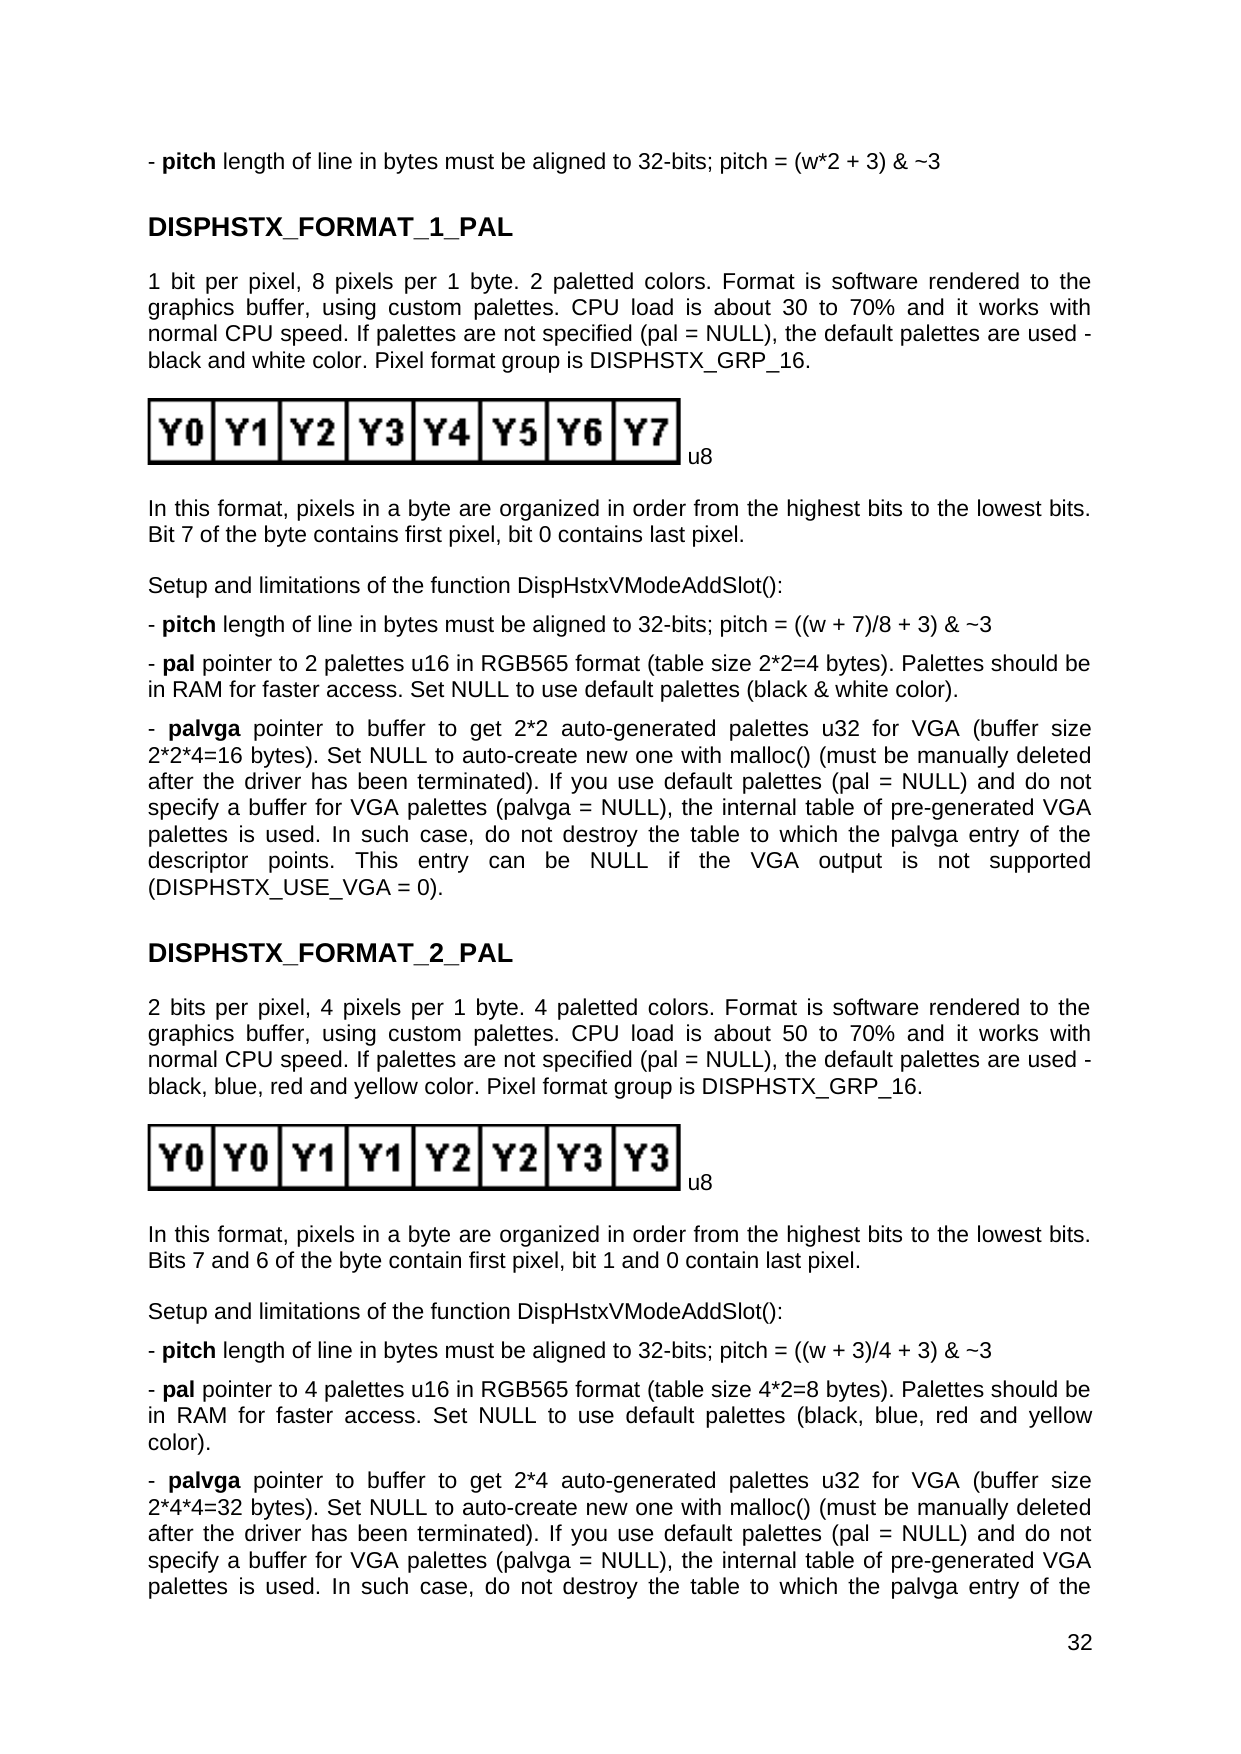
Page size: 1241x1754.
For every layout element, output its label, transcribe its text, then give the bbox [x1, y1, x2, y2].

text - pitch length of line in bytes must be aligned to 32-bits; pitch = ((w + 3)/4 + 3) & ~3 [148, 1337, 1093, 1363]
text - pal pointer to 4 palettes u16 in RGB565 format (table size 4*2=8 bytes). Palettes should be in RAM for faster access. Set NULL to use default palettes (black, blue, red and yellow color). [148, 1376, 1093, 1455]
subtitle DISPHSTX_FORMAT_2_PAL [148, 937, 1093, 968]
text u8 [148, 398, 1093, 470]
text - palvga pointer to buffer to get 2*4 auto-generated palettes u32 for VGA (buffer size 2*4*4=32 bytes). Set NULL to auto-create new one with malloc() (must be manually deleted after the driver has been terminated). If you use default palettes (pal = NULL) and do not specify a buffer for VGA palettes (palvga = NULL), the internal table of pre-generated VGA palettes is used. In such case, do not destroy the table to which the palvga entry of the [148, 1467, 1093, 1599]
text 1 bit per pixel, 8 pixels per 1 byte. 2 paletted colors. Format is software rendered to the graphics buffer, using custom palettes. CPU load is about 30 to 70% and it works with normal CPU speed. If palettes are not specified (pal = NULL), the default palettes are used - black and white color. Pixel format group is DISPHSTX_GRP_16. [148, 268, 1093, 373]
picture [147, 1124, 681, 1191]
text u8 [148, 1124, 1093, 1196]
subtitle DISPHSTX_FORMAT_1_PAL [148, 211, 1093, 243]
text Setup and limitations of the function DispHstxVModeAddSlot(): [148, 572, 1093, 599]
text - pal pointer to 2 palettes u16 in RGB565 format (table size 2*2=4 bytes). Palettes should be in RAM for faster access. Set NULL to use default palettes (black & white color). [148, 650, 1093, 703]
text - pitch length of line in bytes must be aligned to 32-bits; pitch = (w*2 + 3) & ~3 [148, 148, 1093, 174]
picture [147, 398, 681, 465]
text 2 bits per pixel, 4 pixels per 1 byte. 4 paletted colors. Format is software rendered to the graphics buffer, using custom palettes. CPU load is about 50 to 70% and it works with normal CPU speed. If palettes are not specified (pal = NULL), the default palettes are used - black, blue, red and yellow color. Pixel format group is DISPHSTX_GRP_16. [148, 993, 1093, 1099]
text Setup and limitations of the function DispHstxVModeAddSlot(): [148, 1298, 1093, 1324]
text In this format, pixels in a byte are organized in order from the highest bits to the lowest bits. Bits 7 and 6 of the byte contain first pixel, bit 1 and 0 contain last pixel. [148, 1221, 1093, 1273]
text - palvga pointer to buffer to get 2*2 auto-generated palettes u32 for VGA (buffer size 2*2*4=16 bytes). Set NULL to auto-create new one with malloc() (must be manually deleted after the driver has been terminated). If you use default palettes (pal = NULL) and do not specify a buffer for VGA palettes (palvga = NULL), the internal table of pre-generated VGA palettes is used. In such case, do not destroy the table to which the palvga entry of the descriptor points. This entry can be NULL if the VGA output is not supported (DISPHSTX_USE_VGA = 0). [148, 715, 1093, 900]
text - pitch length of line in bytes must be aligned to 32-bits; pitch = ((w + 7)/8 + 3) & ~3 [148, 611, 1093, 638]
text In this format, pixels in a byte are organized in order from the highest bits to the lowest bits. Bit 7 of the byte contains first pixel, bit 0 contains last pixel. [148, 495, 1093, 547]
